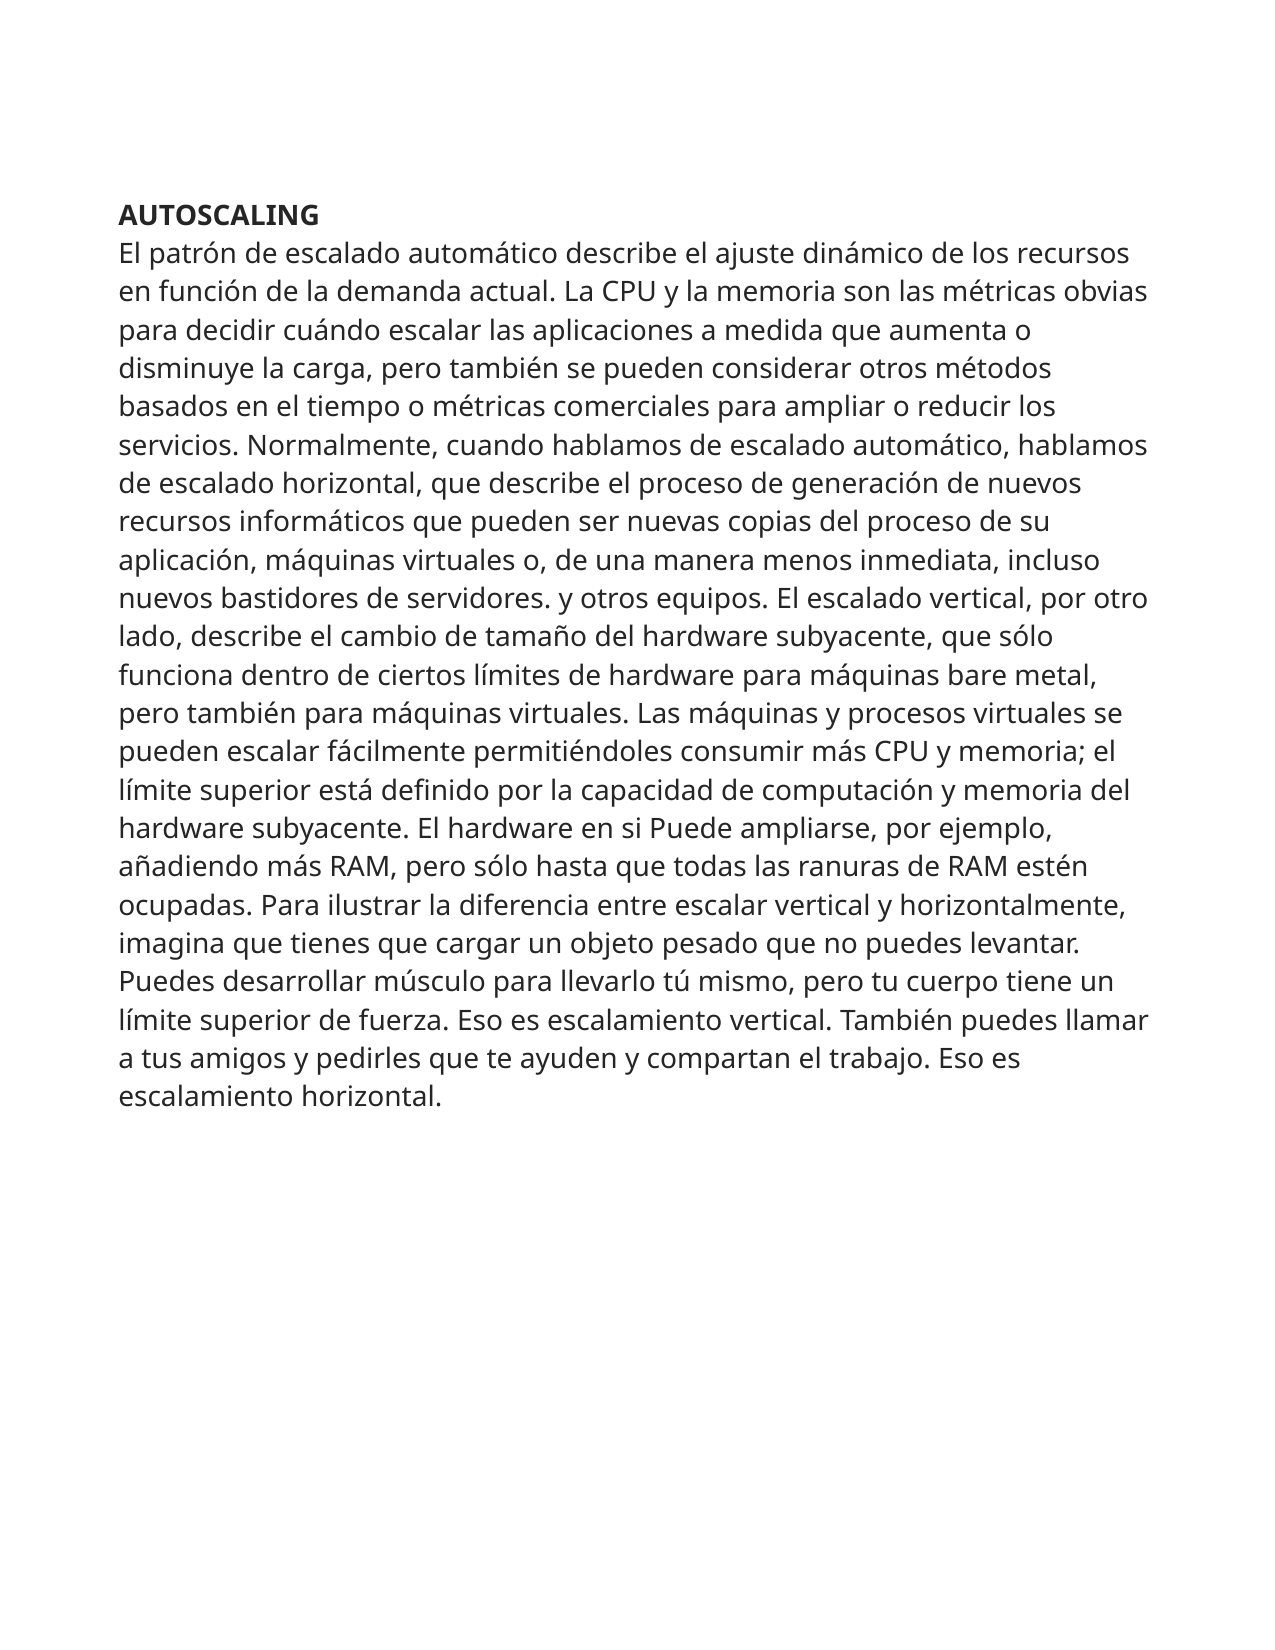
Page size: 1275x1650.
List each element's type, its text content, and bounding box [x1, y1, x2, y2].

text El patrón de escalado automático describe el ajuste dinámico de los recursos en función de la demanda actual. La CPU y la memoria son las métricas obvias para decidir cuándo escalar las aplicaciones a medida que aumenta o disminuye la carga, pero también se pueden considerar otros métodos basados ​​en el tiempo o métricas comerciales para ampliar o reducir los servicios. Normalmente, cuando hablamos de escalado automático, hablamos de escalado horizontal, que describe el proceso de generación de nuevos recursos informáticos que pueden ser nuevas copias del proceso de su aplicación, máquinas virtuales o, de una manera menos inmediata, incluso nuevos bastidores de servidores. y otros equipos. El escalado vertical, por otro lado, describe el cambio de tamaño del hardware subyacente, que sólo funciona dentro de ciertos límites de hardware para máquinas bare metal, pero también para máquinas virtuales. Las máquinas y procesos virtuales se pueden escalar fácilmente permitiéndoles consumir más CPU y memoria; el límite superior está definido por la capacidad de computación y memoria del hardware subyacente. El hardware en si Puede ampliarse, por ejemplo, añadiendo más RAM, pero sólo hasta que todas las ranuras de RAM estén ocupadas. Para ilustrar la diferencia entre escalar vertical y horizontalmente, imagina que tienes que cargar un objeto pesado que no puedes levantar. Puedes desarrollar músculo para llevarlo tú mismo, pero tu cuerpo tiene un límite superior de fuerza. Eso es escalamiento vertical. También puedes llamar a tus amigos y pedirles que te ayuden y compartan el trabajo. Eso es escalamiento horizontal. [118, 233, 1157, 1115]
text AUTOSCALING [118, 195, 1157, 233]
